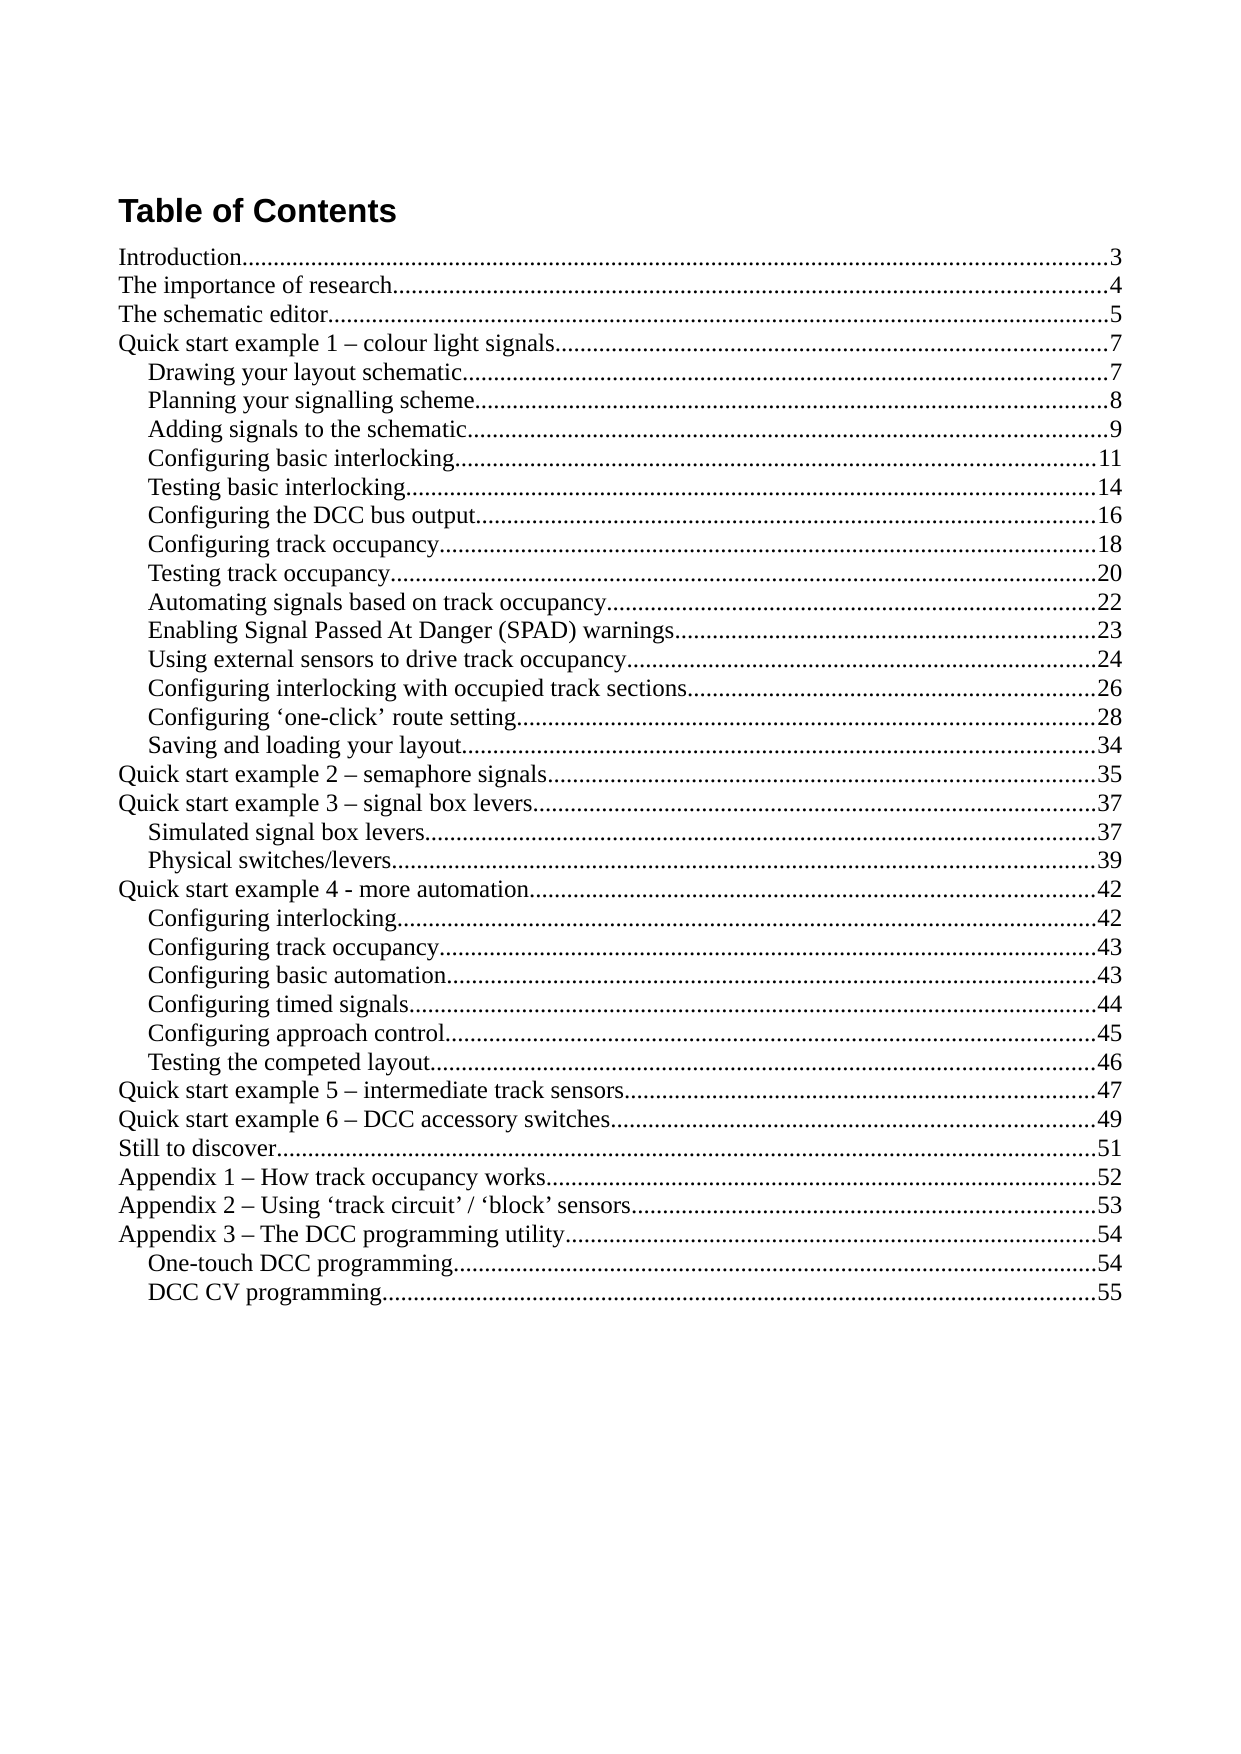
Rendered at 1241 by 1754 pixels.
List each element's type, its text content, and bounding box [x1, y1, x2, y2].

text Quick start example 1 – colour light signals 7 [118, 328, 1122, 357]
text Planning your signalling scheme 8 [148, 385, 1122, 414]
text Drawing your layout schematic 7 [148, 357, 1122, 385]
text Saving and loading your layout 34 [148, 730, 1122, 759]
text Quick start example 5 – intermediate track sensors 47 [118, 1075, 1122, 1104]
text Enabling Signal Passed At Danger (SPAD) warnings 23 [148, 615, 1122, 644]
text Physical switches/levers 39 [148, 845, 1122, 874]
text Automating signals based on track occupancy 22 [148, 587, 1122, 615]
text Configuring timed signals 44 [148, 989, 1122, 1018]
text Configuring track occupancy 18 [148, 529, 1122, 558]
subtitle Table of Contents [118, 191, 1122, 229]
text Appendix 2 – Using ‘track circuit’ / ‘block’ sensors 53 [118, 1190, 1122, 1219]
text Appendix 3 – The DCC programming utility 54 [118, 1219, 1122, 1248]
text The schematic editor 5 [118, 299, 1122, 328]
text Simulated signal box levers 37 [148, 817, 1122, 845]
text Configuring interlocking 42 [148, 903, 1122, 932]
text One-touch DCC programming 54 [148, 1248, 1122, 1277]
text Configuring basic automation 43 [148, 960, 1122, 989]
text Testing the competed layout 46 [148, 1047, 1122, 1075]
text Configuring track occupancy 43 [148, 932, 1122, 960]
text Testing track occupancy 20 [148, 558, 1122, 587]
text DCC CV programming 55 [148, 1277, 1122, 1305]
text Quick start example 3 – signal box levers 37 [118, 788, 1122, 817]
text Quick start example 2 – semaphore signals 35 [118, 759, 1122, 788]
text Still to discover 51 [118, 1133, 1122, 1162]
text Testing basic interlocking 14 [148, 472, 1122, 500]
text Using external sensors to drive track occupancy 24 [148, 644, 1122, 673]
text Configuring ‘one-click’ route setting 28 [148, 702, 1122, 730]
text The importance of research 4 [118, 270, 1122, 299]
text Configuring approach control 45 [148, 1018, 1122, 1047]
text Appendix 1 – How track occupancy works 52 [118, 1162, 1122, 1190]
text Introduction 3 [118, 242, 1122, 270]
text Configuring the DCC bus output 16 [148, 500, 1122, 529]
text Quick start example 6 – DCC accessory switches 49 [118, 1104, 1122, 1133]
text Quick start example 4 - more automation 42 [118, 874, 1122, 903]
text Configuring interlocking with occupied track sections 26 [148, 673, 1122, 702]
text Adding signals to the schematic 9 [148, 414, 1122, 443]
text Configuring basic interlocking 11 [148, 443, 1122, 472]
